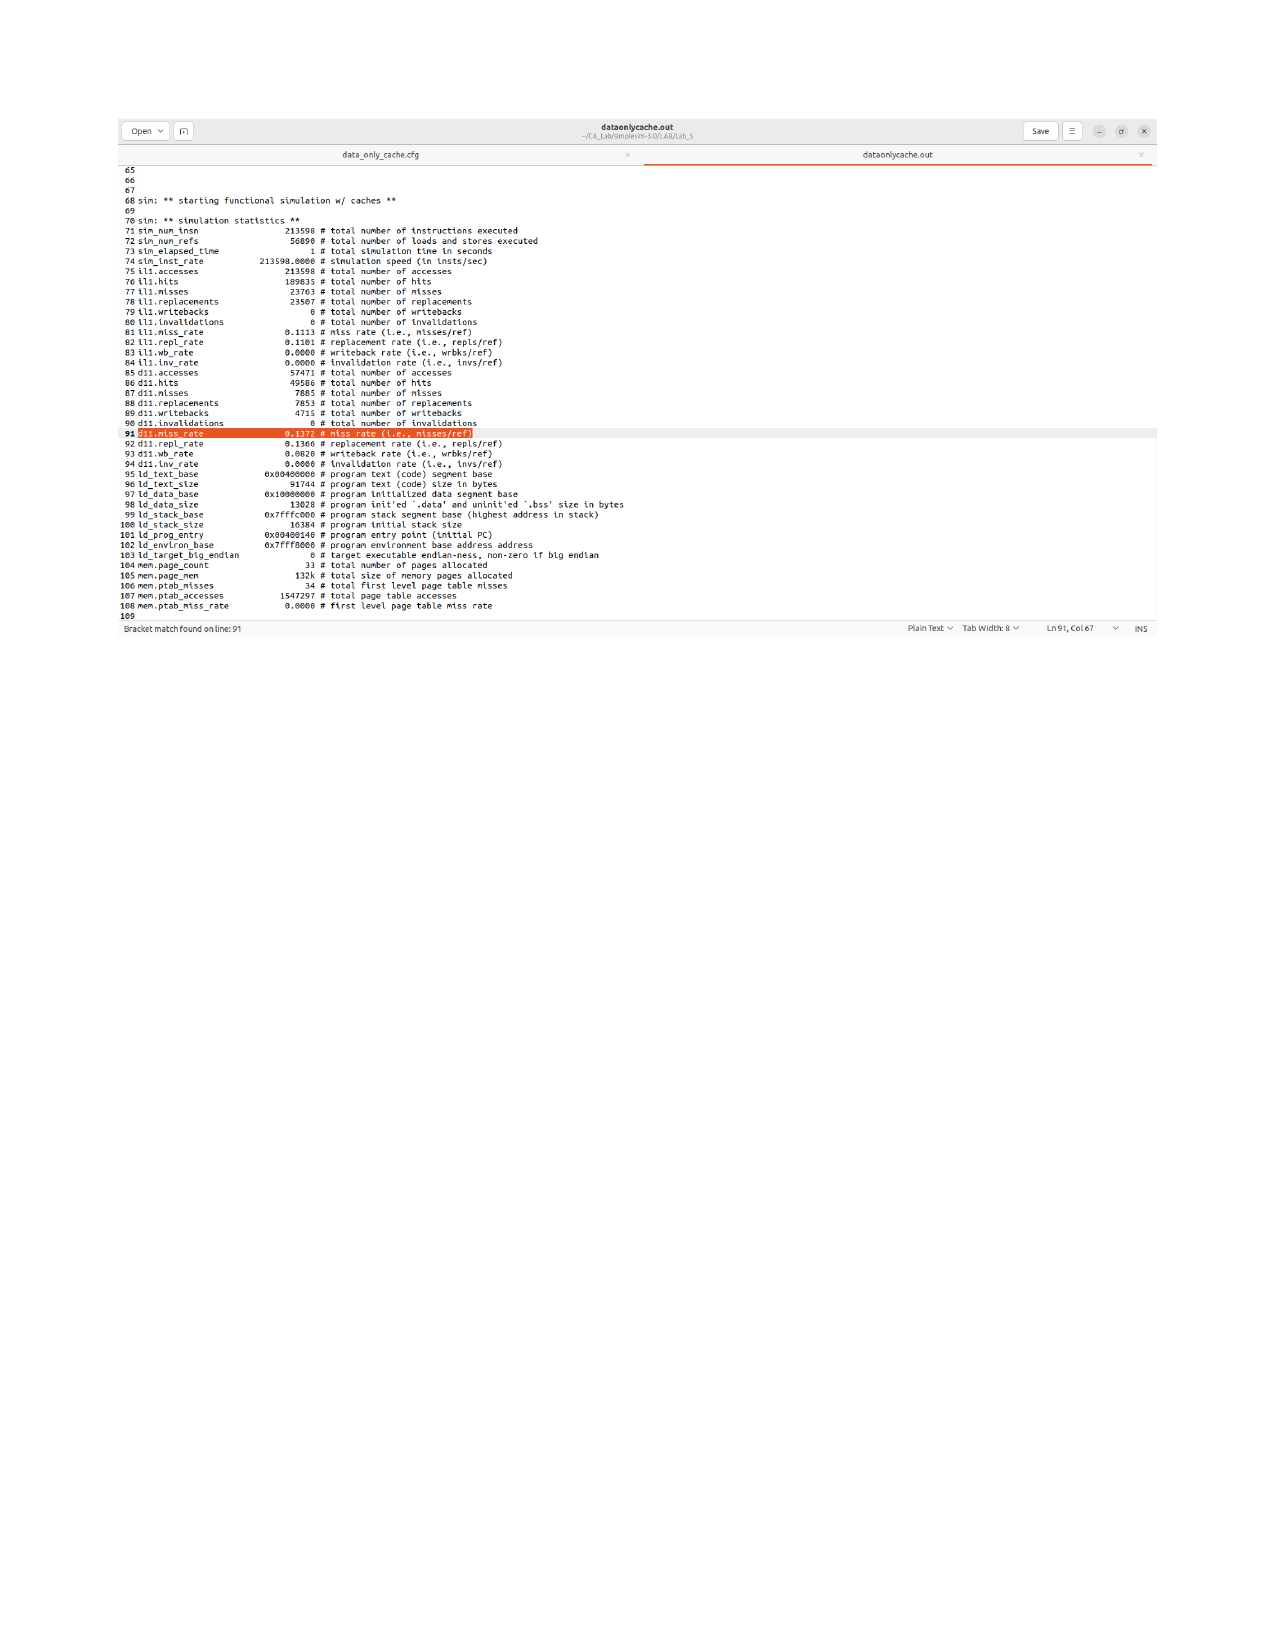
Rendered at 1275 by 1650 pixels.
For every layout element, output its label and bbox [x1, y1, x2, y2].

picture [118, 118, 1157, 636]
